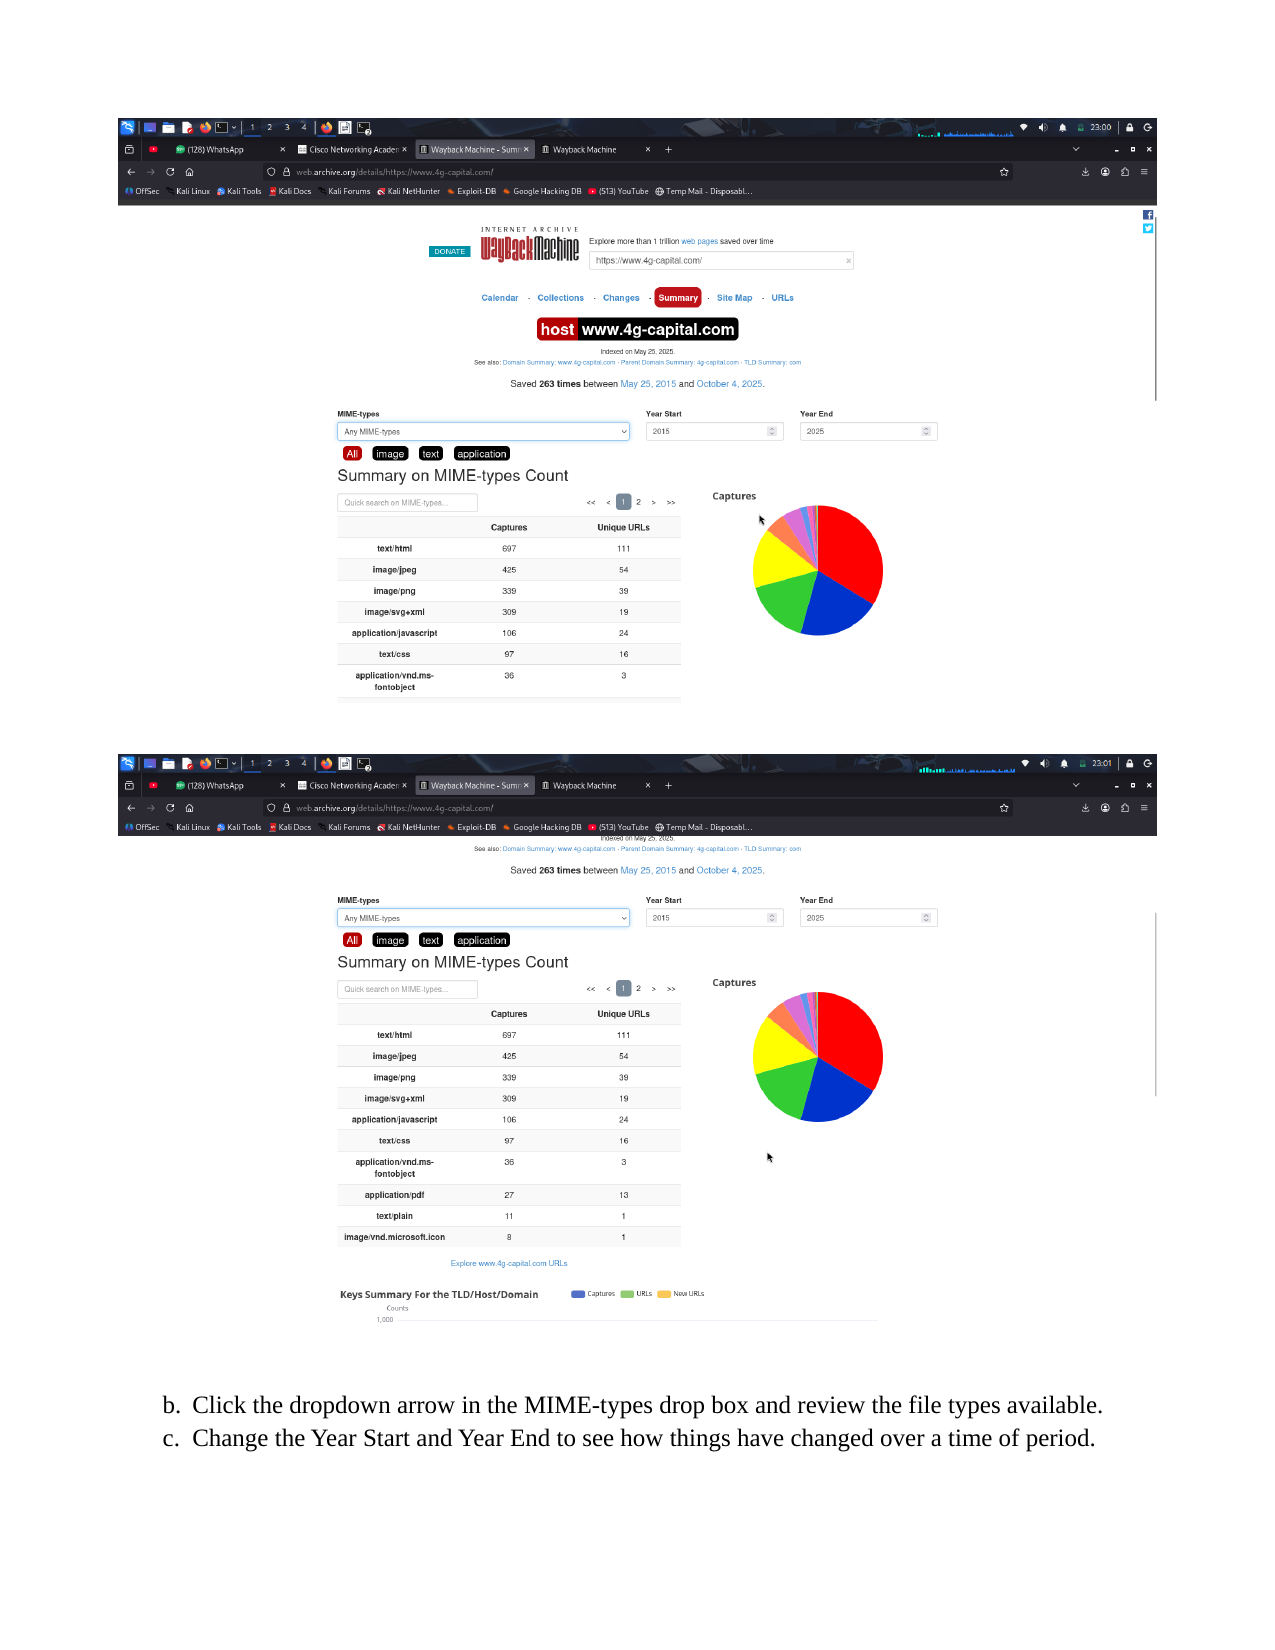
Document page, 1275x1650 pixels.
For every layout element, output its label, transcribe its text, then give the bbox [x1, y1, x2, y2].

picture [118, 754, 1157, 1339]
list Click the dropdown arrow in the MIME-types drop box and review the file types available. [162, 1390, 1157, 1419]
list Change the Year Start and Year End to see how things have changed over a time of period. [162, 1423, 1157, 1452]
picture [118, 118, 1157, 703]
